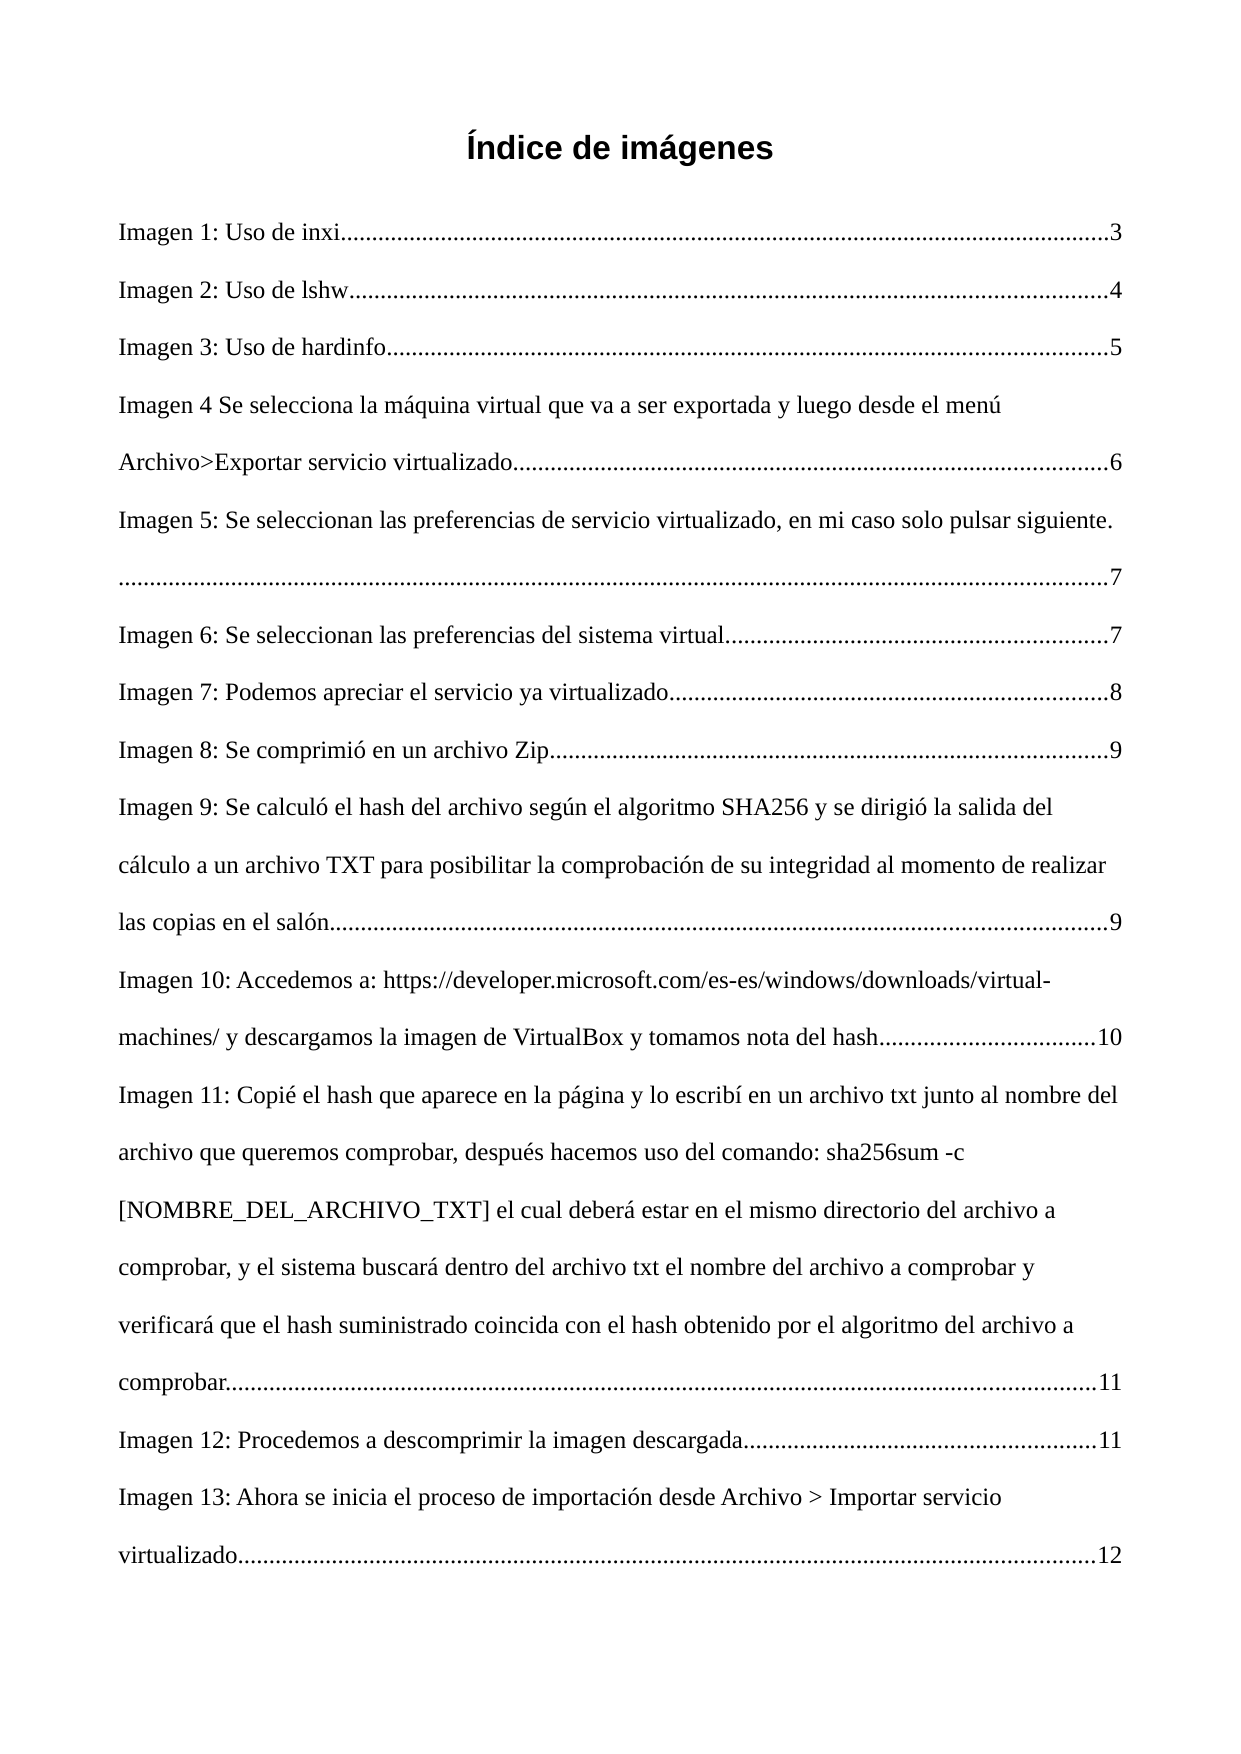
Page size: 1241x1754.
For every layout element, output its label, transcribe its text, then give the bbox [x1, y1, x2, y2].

text Imagen 7: Podemos apreciar el servicio ya virtualizado 8 [118, 677, 1122, 706]
text Imagen 10: Accedemos a: https://developer.microsoft.com/es-es/windows/downloads/virtual-machines/ y descargamos la imagen de VirtualBox y tomamos nota del hash 10 [118, 965, 1122, 1051]
text Imagen 6: Se seleccionan las preferencias del sistema virtual. 7 [118, 620, 1122, 649]
text Imagen 12: Procedemos a descomprimir la imagen descargada. 11 [118, 1425, 1122, 1454]
text Imagen 1: Uso de inxi 3 [118, 217, 1122, 246]
text Imagen 3: Uso de hardinfo 5 [118, 332, 1122, 361]
text Imagen 8: Se comprimió en un archivo Zip 9 [118, 735, 1122, 764]
text Imagen 11: Copié el hash que aparece en la página y lo escribí en un archivo txt junto al nombre del archivo que queremos comprobar, después hacemos uso del comando: sha256sum -c [NOMBRE_DEL_ARCHIVO_TXT] el cual deberá estar en el mismo directorio del archivo a comprobar, y el sistema buscará dentro del archivo txt el nombre del archivo a comprobar y verificará que el hash suministrado coincida con el hash obtenido por el algoritmo del archivo a comprobar. 11 [118, 1080, 1122, 1396]
text Imagen 9: Se calculó el hash del archivo según el algoritmo SHA256 y se dirigió la salida del cálculo a un archivo TXT para posibilitar la comprobación de su integridad al momento de realizar las copias en el salón. 9 [118, 792, 1122, 936]
text Imagen 5: Se seleccionan las preferencias de servicio virtualizado, en mi caso solo pulsar siguiente. 7 [118, 505, 1122, 591]
text Imagen 4 Se selecciona la máquina virtual que va a ser exportada y luego desde el menú Archivo>Exportar servicio virtualizado... 6 [118, 390, 1122, 476]
subtitle Índice de imágenes [118, 128, 1122, 167]
text Imagen 13: Ahora se inicia el proceso de importación desde Archivo > Importar servicio virtualizado... 12 [118, 1482, 1122, 1569]
text Imagen 2: Uso de lshw 4 [118, 275, 1122, 304]
